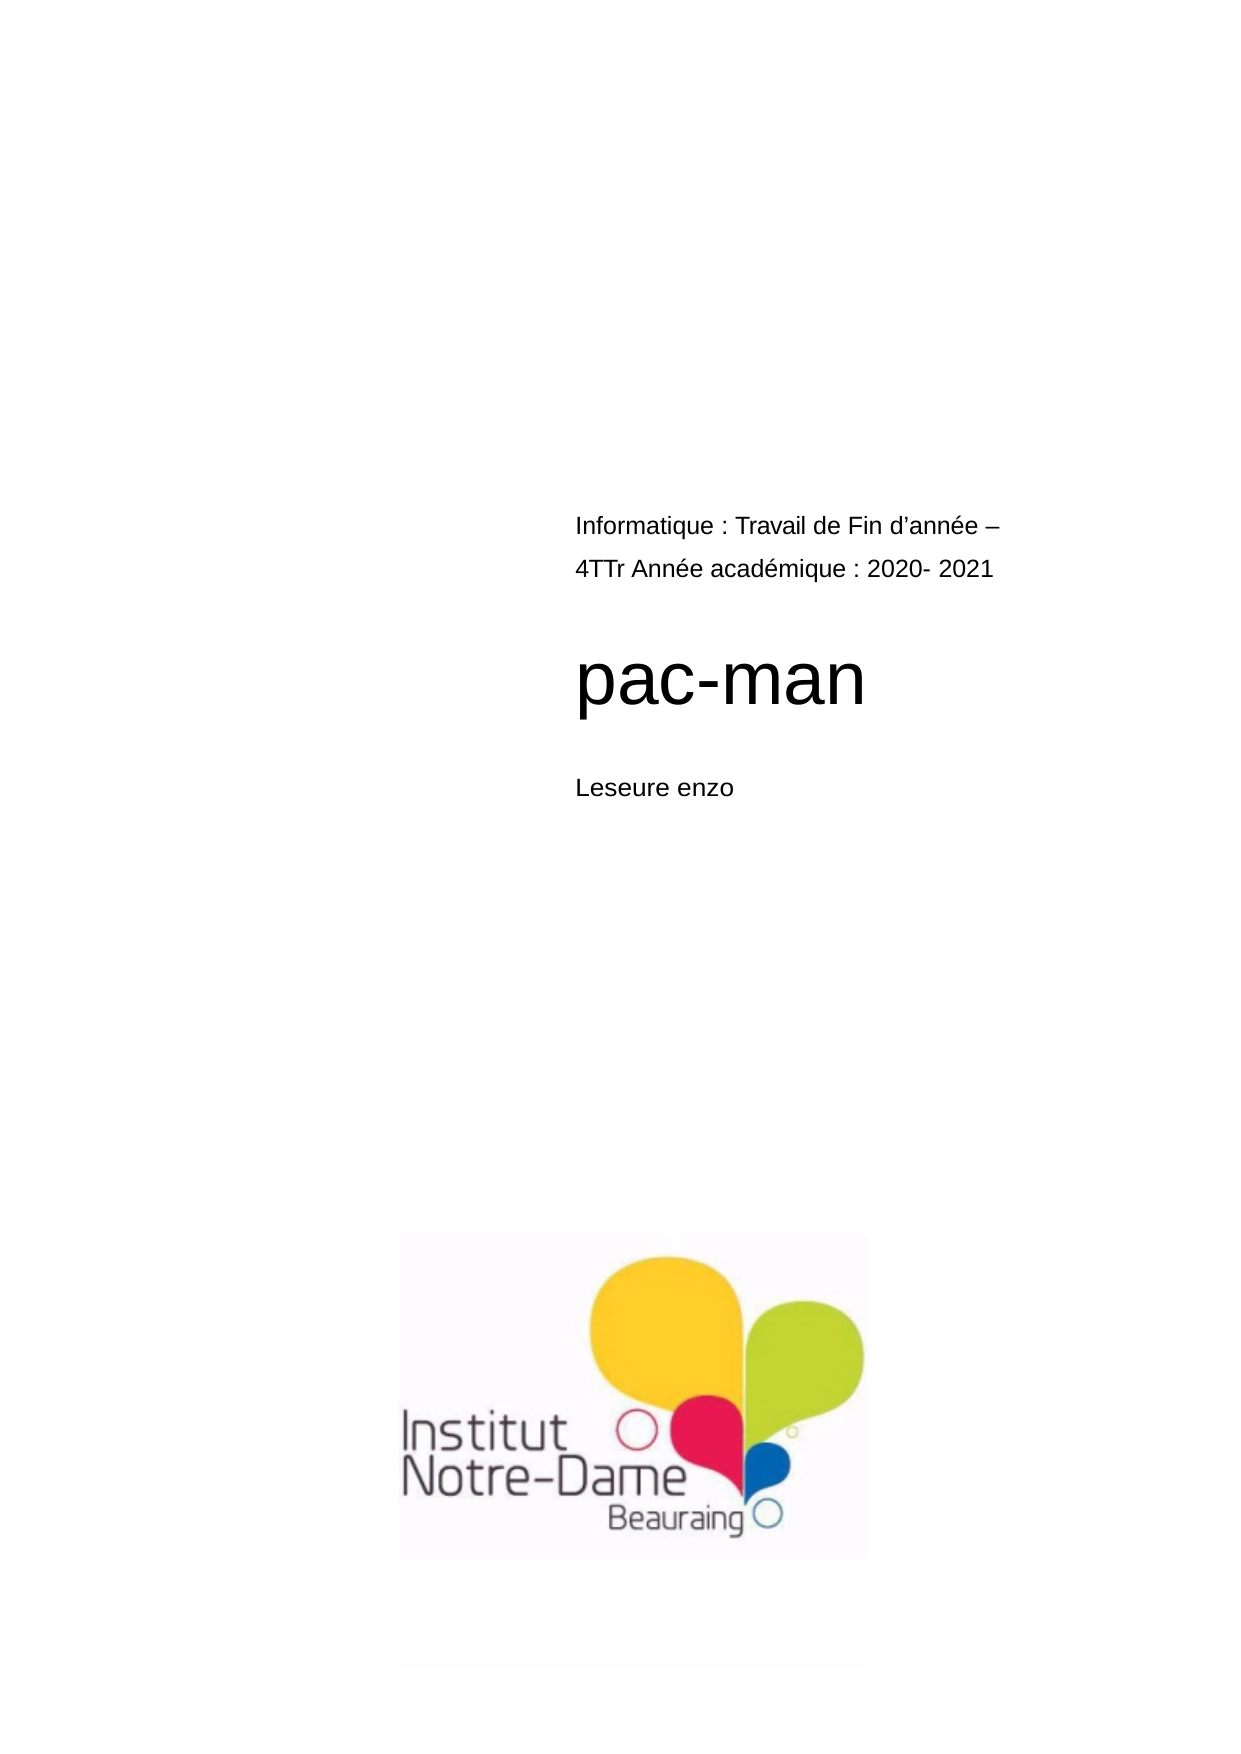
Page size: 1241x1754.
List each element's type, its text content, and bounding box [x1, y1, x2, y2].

picture [398, 1200, 868, 1670]
text pac-man [575, 634, 1122, 720]
text Leseure enzo [575, 773, 1122, 801]
text Informatique : Travail de Fin d’année – 4TTr Année académique : 2020- 2021 [575, 511, 1019, 582]
